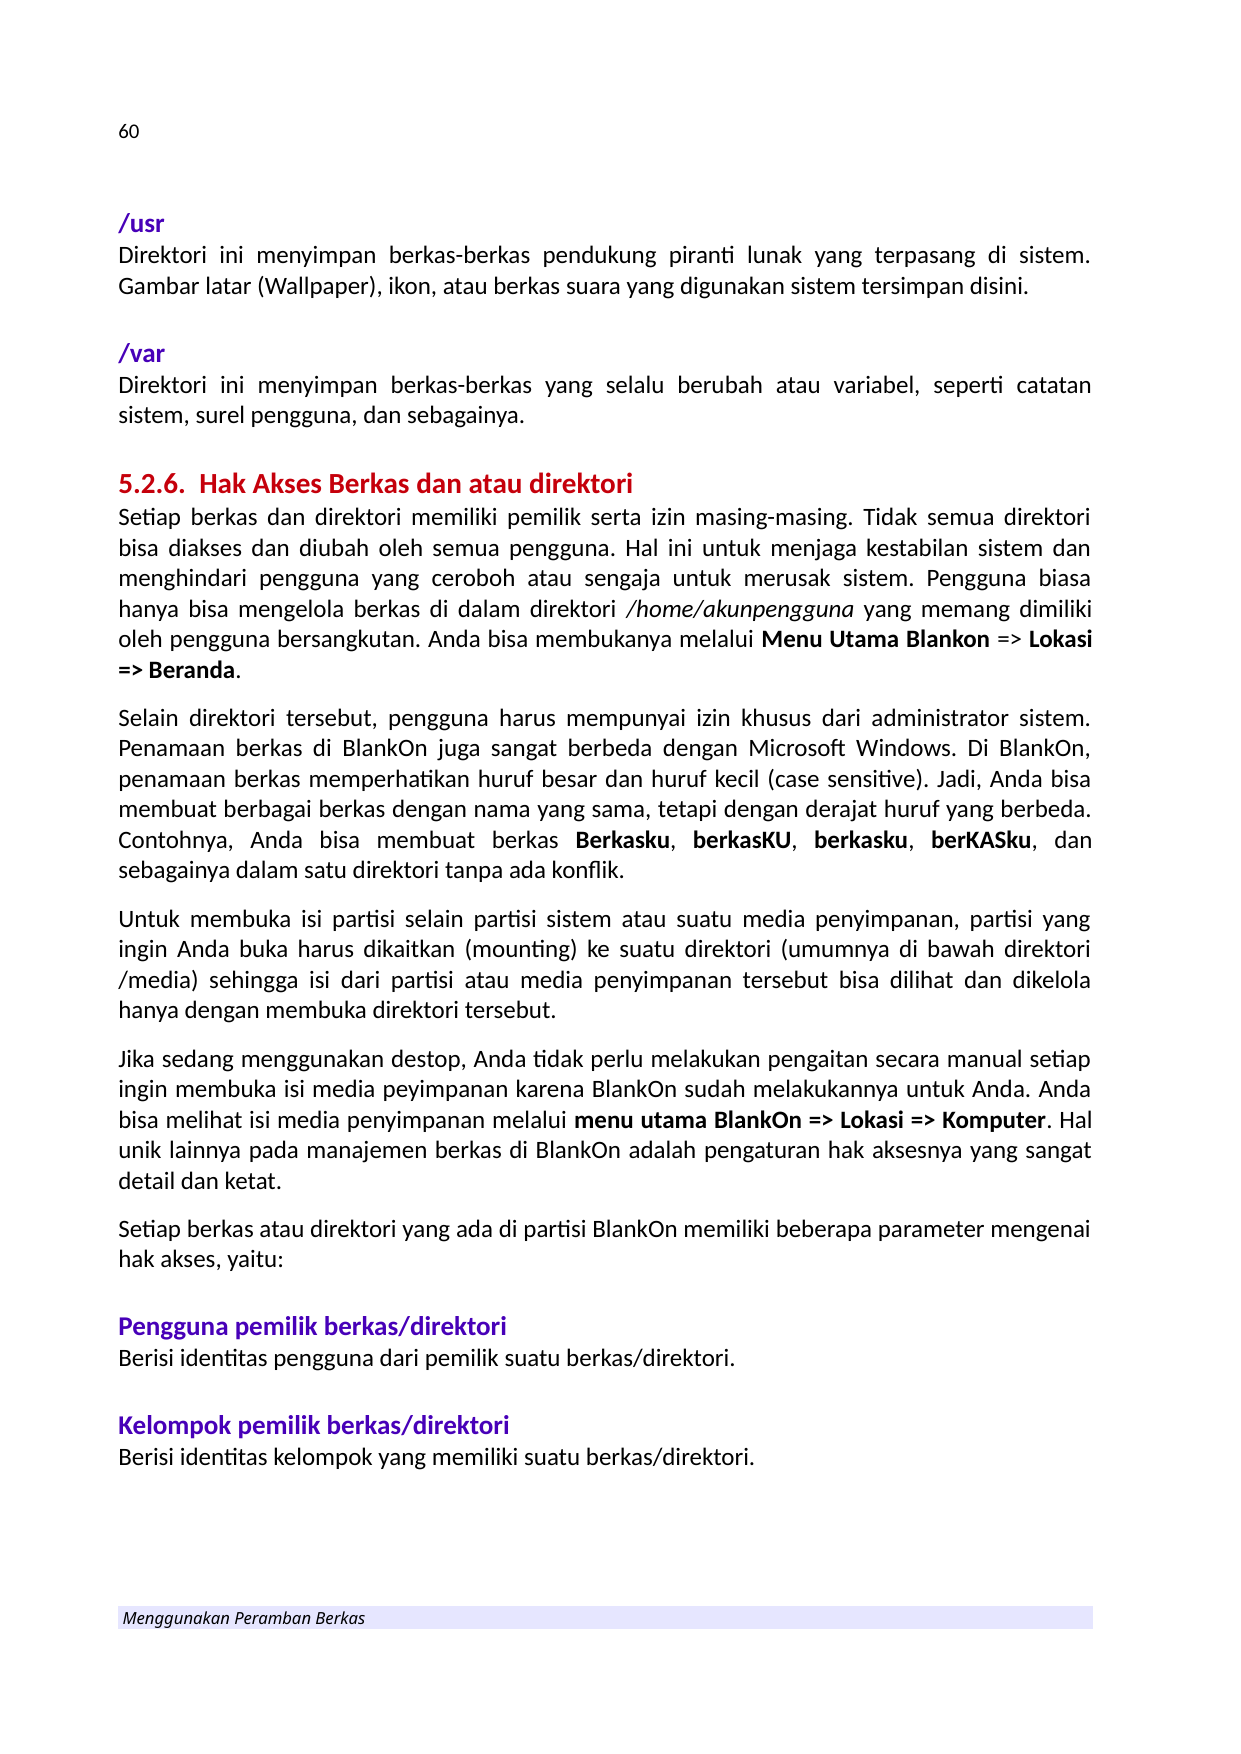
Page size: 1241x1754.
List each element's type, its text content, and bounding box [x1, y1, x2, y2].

text Untuk membuka isi partisi selain partisi sistem atau suatu media penyimpanan, partisi yang ingin Anda buka harus dikaitkan (mounting) ke suatu direktori (umumnya di bawah direktori /media) sehingga isi dari partisi atau media penyimpanan tersebut bisa dilihat dan dikelola hanya dengan membuka direktori tersebut. [118, 903, 1093, 1025]
text Direktori ini menyimpan berkas-berkas pendukung piranti lunak yang terpasang di sistem. Gambar latar (Wallpaper), ikon, atau berkas suara yang digunakan sistem tersimpan disini. [118, 240, 1093, 301]
subtitle Hak Akses Berkas dan atau direktori [118, 466, 1093, 501]
text Setiap berkas atau direktori yang ada di partisi BlankOn memiliki beberapa parameter mengenai hak akses, yaitu: [118, 1213, 1093, 1274]
subtitle Kelompok pemilik berkas/direktori [118, 1408, 1093, 1441]
subtitle /var [118, 336, 1093, 369]
subtitle Pengguna pemilik berkas/direktori [118, 1309, 1093, 1342]
text Berisi identitas pengguna dari pemilik suatu berkas/direktori. [118, 1342, 1093, 1373]
subtitle /usr [118, 207, 1093, 240]
text Direktori ini menyimpan berkas-berkas yang selalu berubah atau variabel, seperti catatan sistem, surel pengguna, dan sebagainya. [118, 369, 1093, 430]
text Setiap berkas dan direktori memiliki pemilik serta izin masing-masing. Tidak semua direktori bisa diakses dan diubah oleh semua pengguna. Hal ini untuk menjaga kestabilan sistem dan menghindari pengguna yang ceroboh atau sengaja untuk merusak sistem. Pengguna biasa hanya bisa mengelola berkas di dalam direktori /home/akunpengguna yang memang dimiliki oleh pengguna bersangkutan. Anda bisa membukanya melalui Menu Utama Blankon => Lokasi => Beranda. [118, 501, 1093, 684]
text Berisi identitas kelompok yang memiliki suatu berkas/direktori. [118, 1441, 1093, 1472]
text Selain direktori tersebut, pengguna harus mempunyai izin khusus dari administrator sistem. Penamaan berkas di BlankOn juga sangat berbeda dengan Microsoft Windows. Di BlankOn, penamaan berkas memperhatikan huruf besar dan huruf kecil (case sensitive). Jadi, Anda bisa membuat berbagai berkas dengan nama yang sama, tetapi dengan derajat huruf yang berbeda. Contohnya, Anda bisa membuat berkas Berkasku, berkasKU, berkasku, berKASku, dan sebagainya dalam satu direktori tanpa ada konflik. [118, 702, 1093, 885]
text Jika sedang menggunakan destop, Anda tidak perlu melakukan pengaitan secara manual setiap ingin membuka isi media peyimpanan karena BlankOn sudah melakukannya untuk Anda. Anda bisa melihat isi media penyimpanan melalui menu utama BlankOn => Lokasi => Komputer. Hal unik lainnya pada manajemen berkas di BlankOn adalah pengaturan hak aksesnya yang sangat detail dan ketat. [118, 1043, 1093, 1195]
